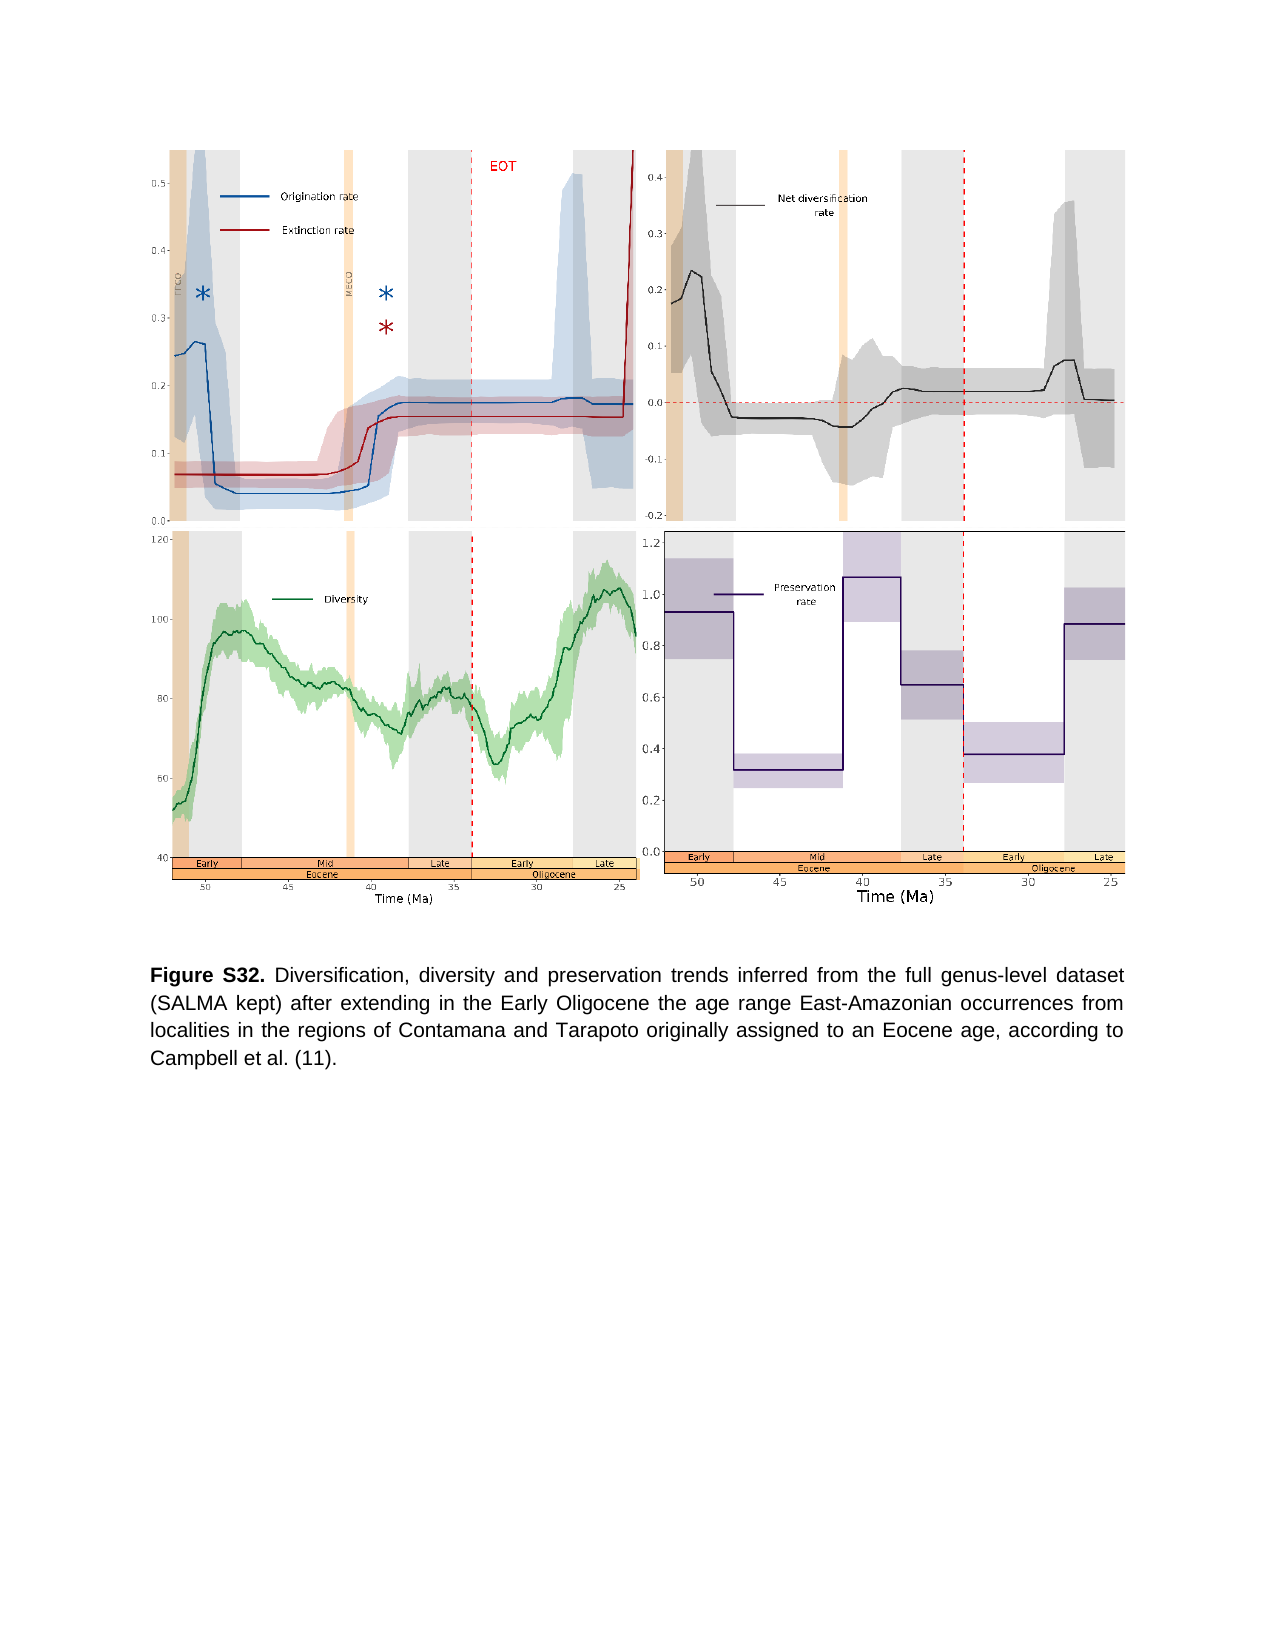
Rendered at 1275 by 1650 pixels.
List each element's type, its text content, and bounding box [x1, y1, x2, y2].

picture [150, 150, 1125, 907]
text Figure S32. Diversification, diversity and preservation trends inferred from the full genus-level dataset (SALMA kept) after extending in the Early Oligocene the age range East-Amazonian occurrences from localities in the regions of Contamana and Tarapoto originally assigned to an Eocene age, according to Campbell et al. (11). [150, 963, 1125, 1069]
